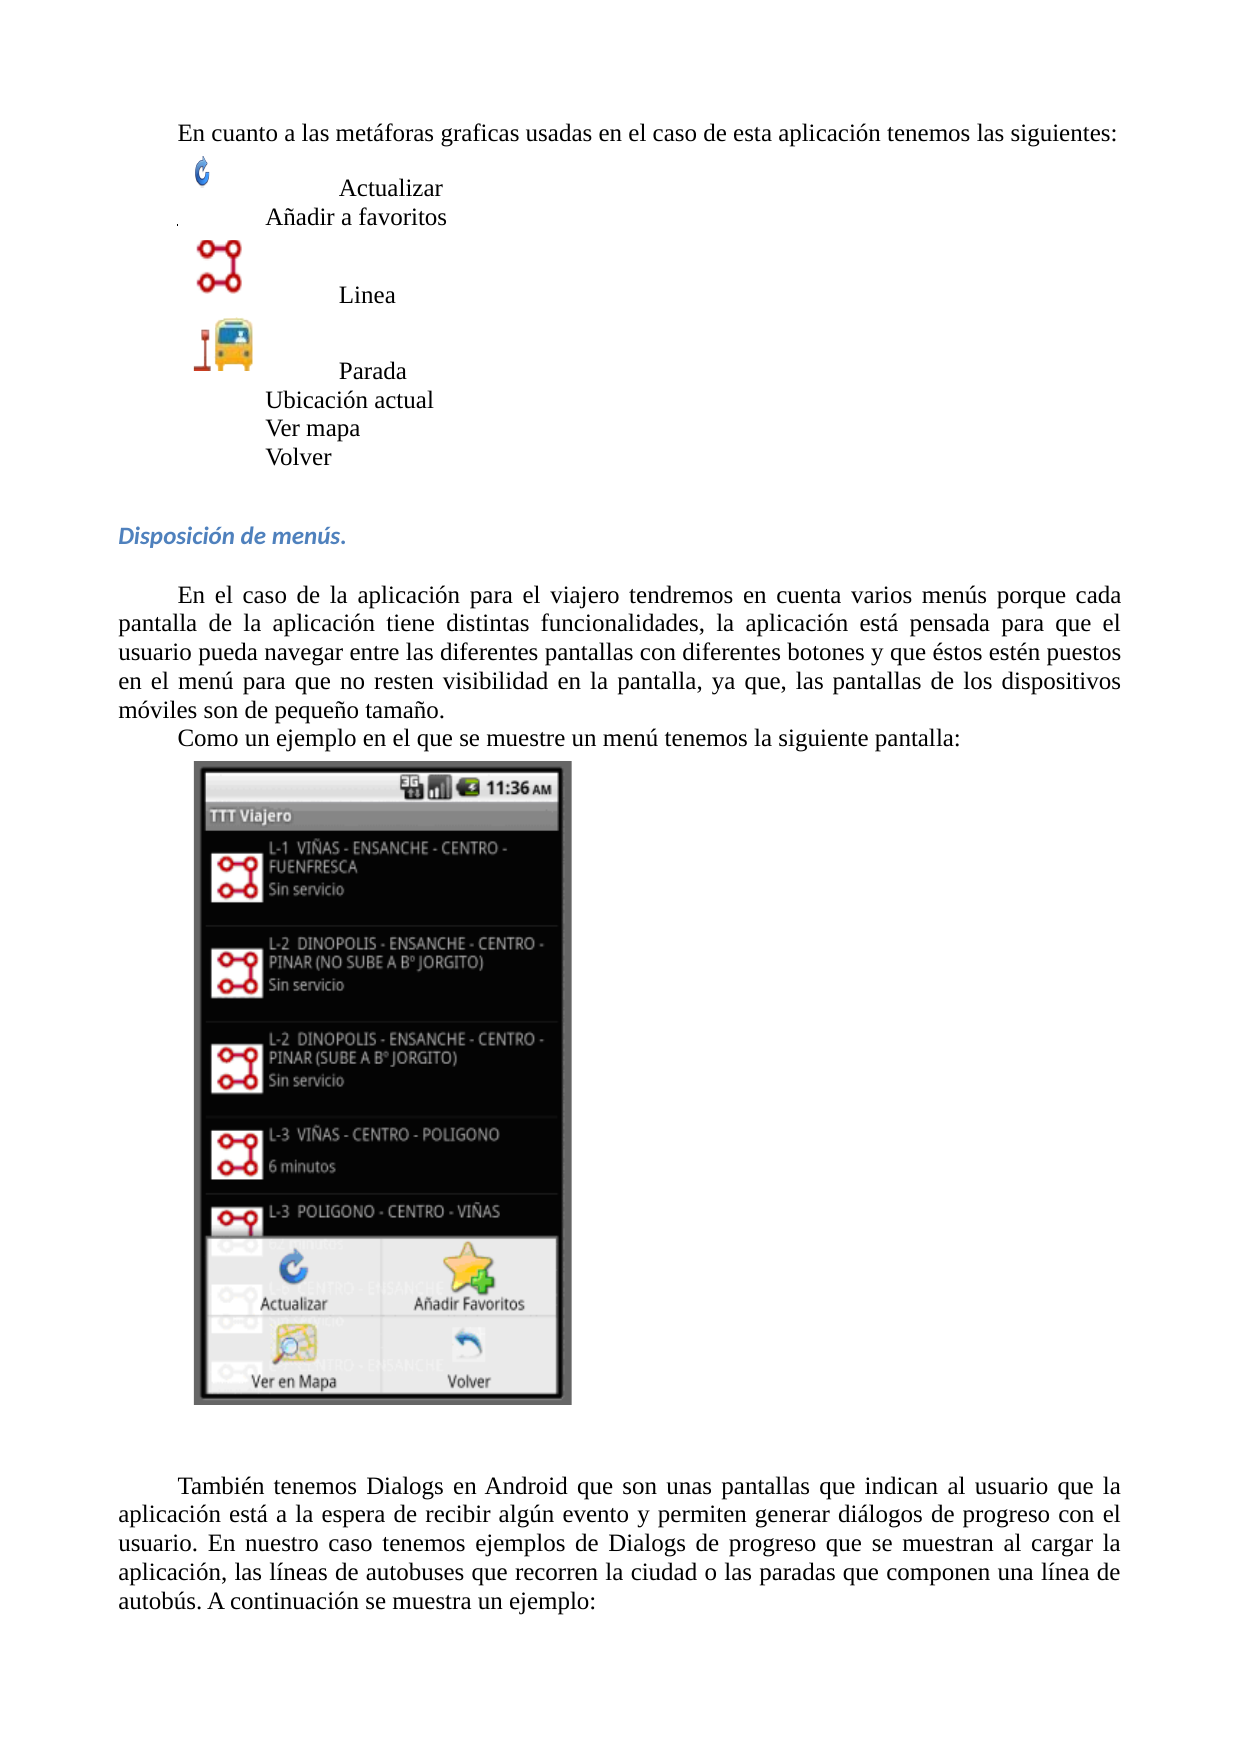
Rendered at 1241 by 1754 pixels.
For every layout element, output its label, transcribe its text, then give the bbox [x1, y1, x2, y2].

text Actualizar [118, 147, 1122, 202]
text Parada [118, 308, 1122, 385]
text Como un ejemplo en el que se muestre un menú tenemos la siguiente pantalla: [118, 723, 1122, 752]
text Volver [118, 442, 1122, 471]
picture [193, 317, 257, 371]
text Ubicación actual [118, 385, 1122, 413]
text También tenemos Dialogs en Android que son unas pantallas que indican al usuario que la aplicación está a la espera de recibir algún evento y permiten generar diálogos de progreso con el usuario. En nuestro caso tenemos ejemplos de Dialogs de progreso que se muestran al cargar la aplicación, las líneas de autobuses que recorren la ciudad o las paradas que componen una línea de autobús. A continuación se muestra un ejemplo: [118, 1471, 1122, 1614]
picture [193, 156, 211, 188]
picture [193, 761, 572, 1405]
text Ver mapa [118, 413, 1122, 442]
text Linea [118, 231, 1122, 308]
text Añadir a favoritos [118, 202, 1122, 231]
subtitle Disposición de menús. [118, 521, 1122, 551]
text En cuanto a las metáforas graficas usadas en el caso de esta aplicación tenemos las siguientes: [118, 118, 1122, 147]
text En el caso de la aplicación para el viajero tendremos en cuenta varios menús porque cada pantalla de la aplicación tiene distintas funcionalidades, la aplicación está pensada para que el usuario pueda navegar entre las diferentes pantallas con diferentes botones y que éstos estén puestos en el menú para que no resten visibilidad en la pantalla, ya que, las pantallas de los dispositivos móviles son de pequeño tamaño. [118, 580, 1122, 723]
picture [205, 240, 238, 282]
